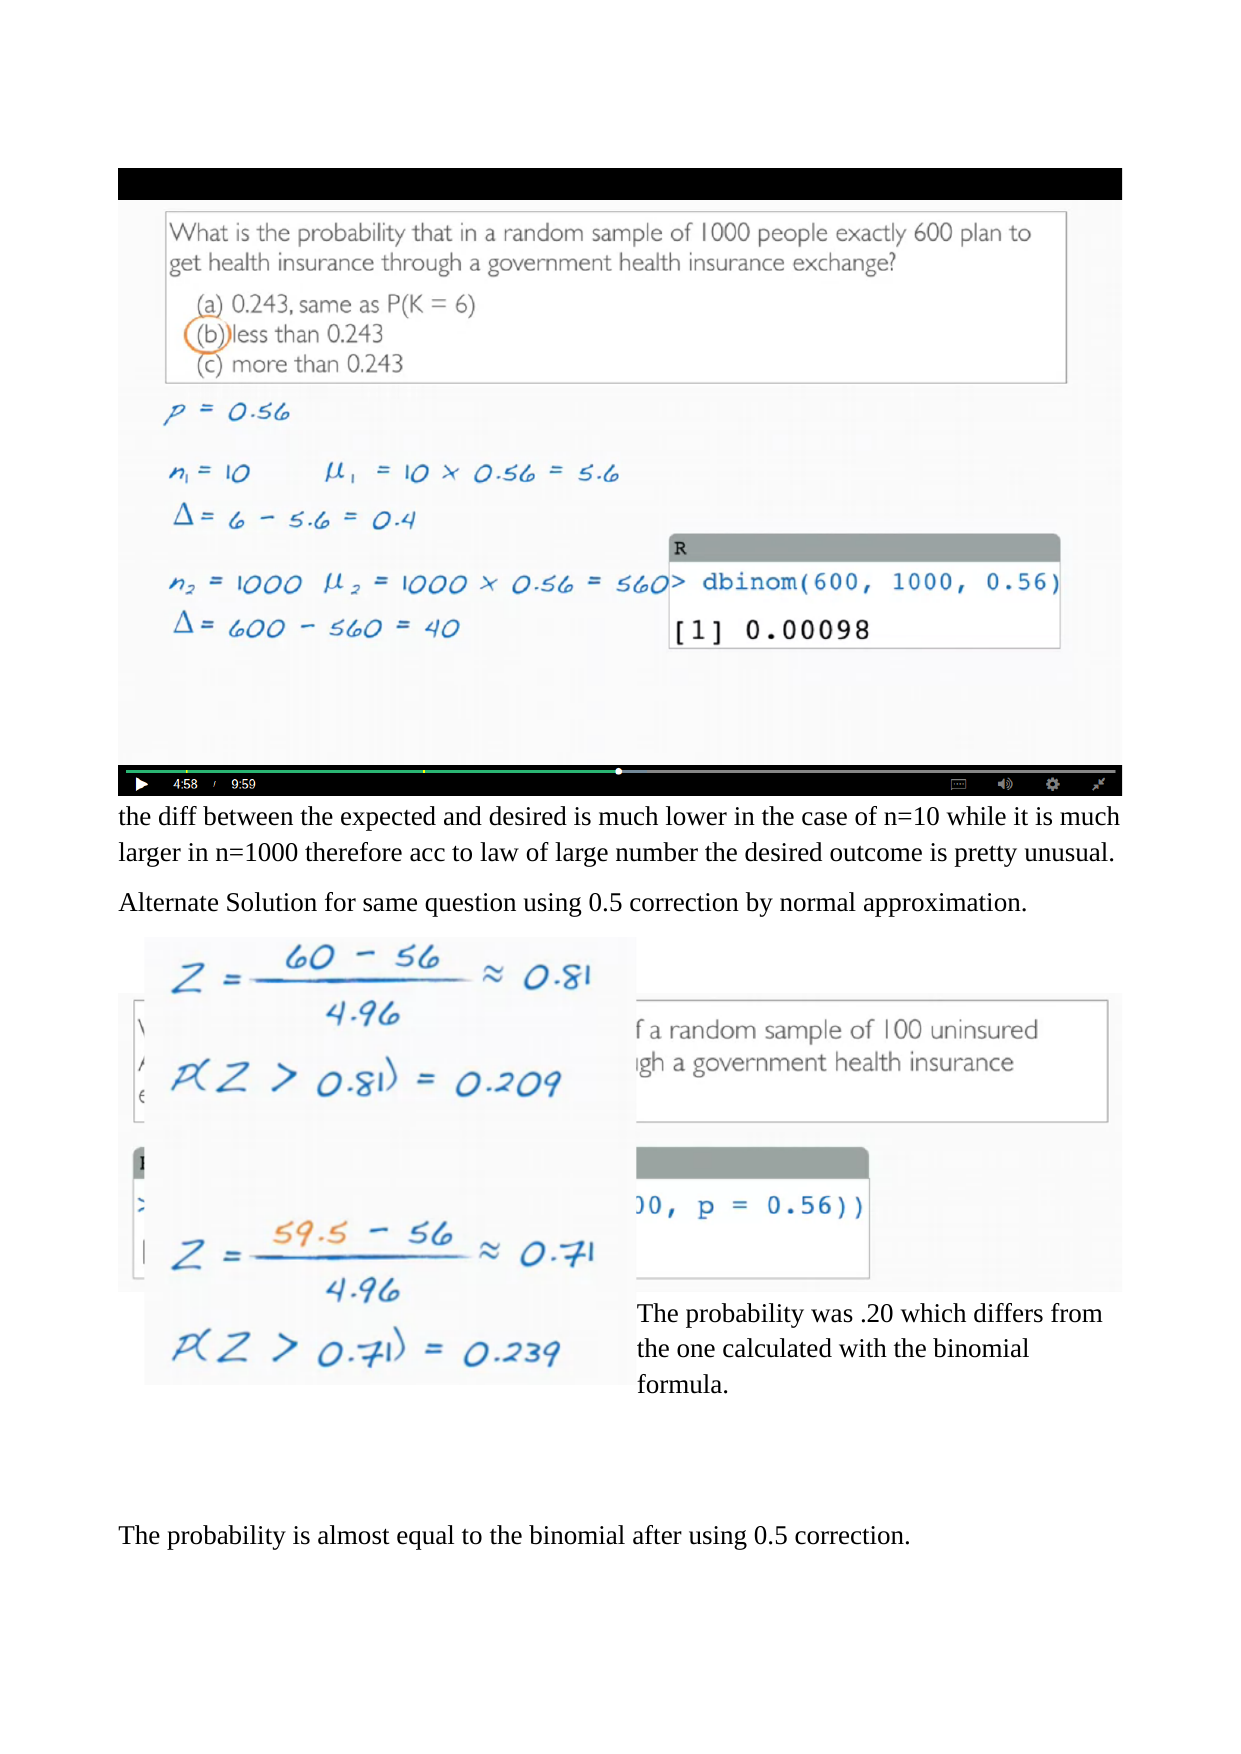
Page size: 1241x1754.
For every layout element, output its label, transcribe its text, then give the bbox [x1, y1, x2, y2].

picture [118, 168, 1123, 796]
picture [118, 937, 1123, 1385]
text the diff between the expected and desired is much lower in the case of n=10 while it is much larger in n=1000 therefore acc to law of large number the desired outcome is pretty unusual. [118, 796, 1122, 867]
text The probability was .20 which differs from the one calculated with the binomial formula. [118, 1292, 1122, 1399]
text Alternate Solution for same question using 0.5 correction by normal approximation. [118, 886, 1122, 918]
text The probability is almost equal to the binomial after using 0.5 correction. [118, 1519, 1122, 1550]
text [637, 987, 1122, 993]
